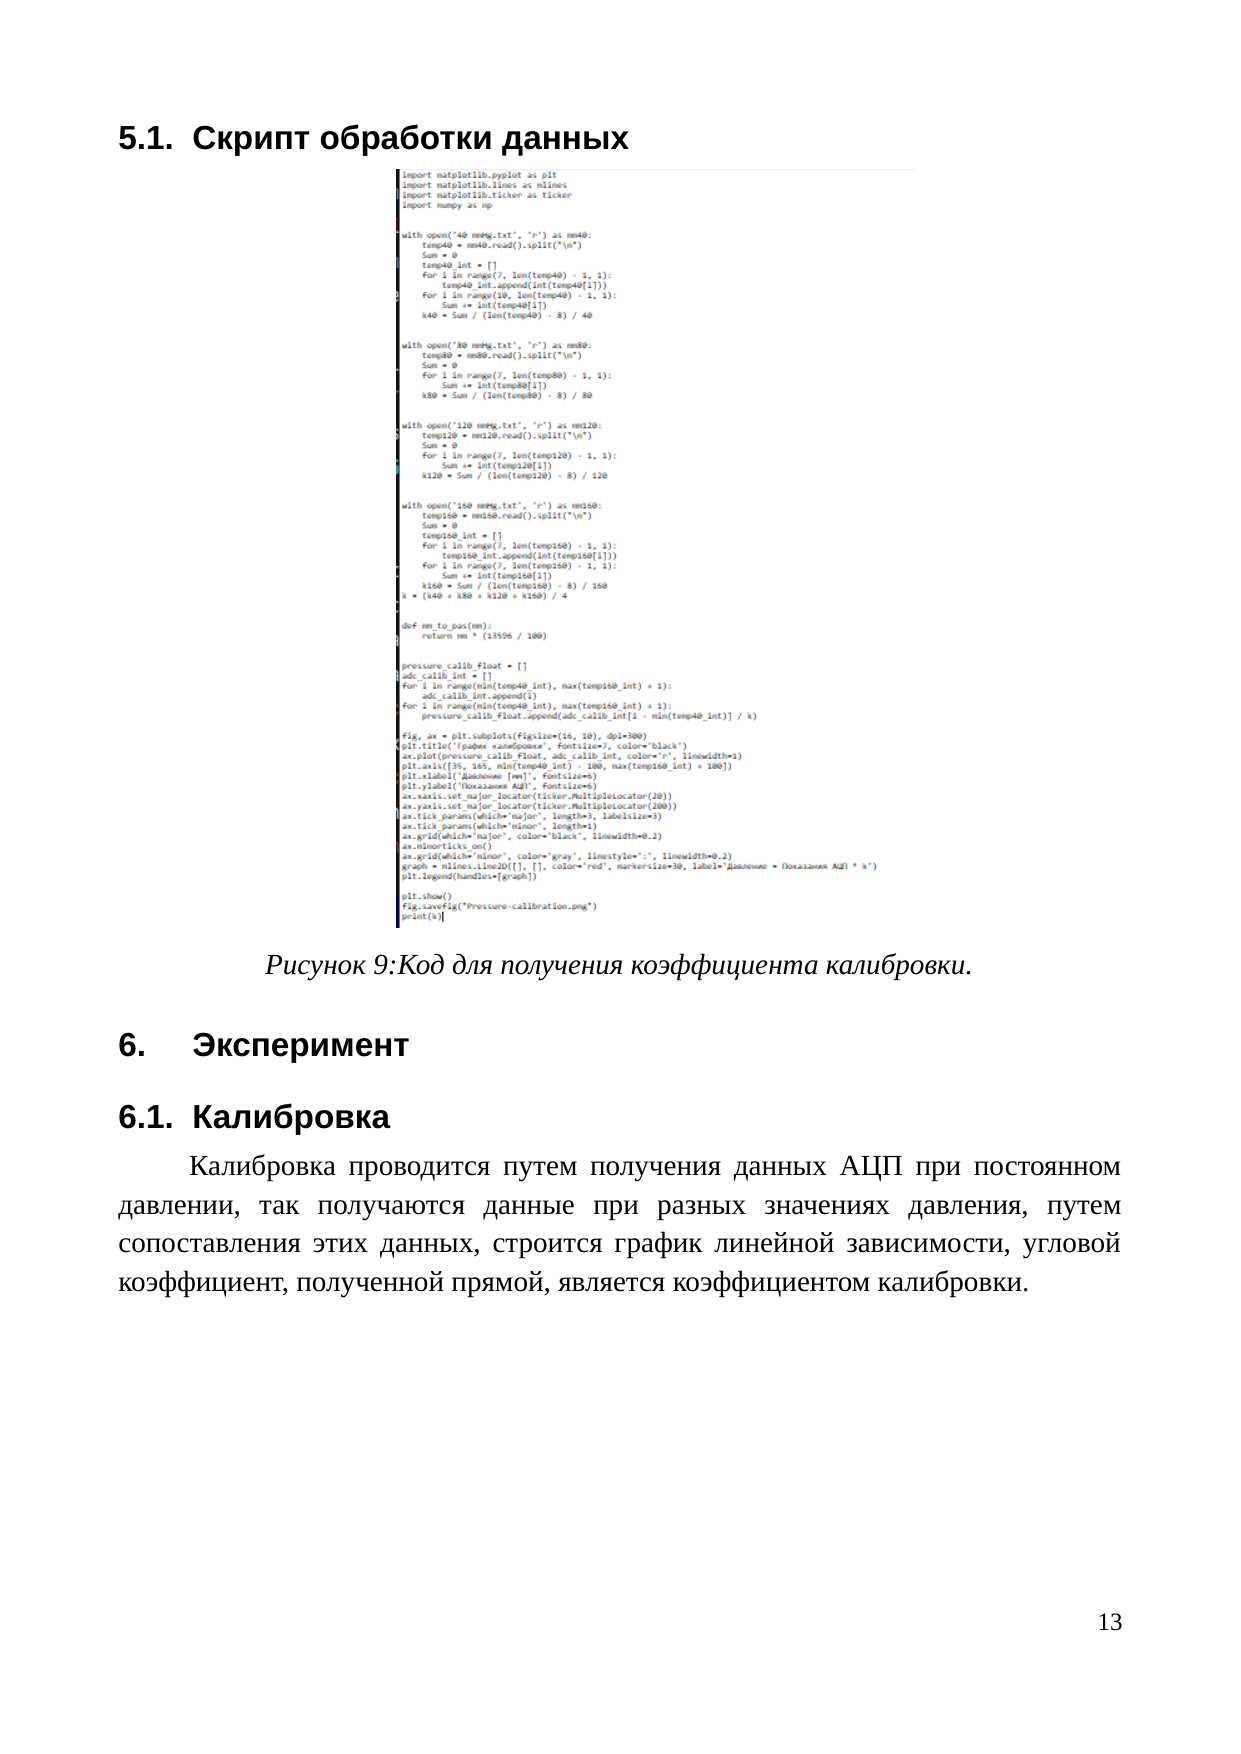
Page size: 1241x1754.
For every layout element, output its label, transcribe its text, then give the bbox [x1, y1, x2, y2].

subtitle Эксперимент [118, 1026, 1122, 1064]
text Рисунок 9:Код для получения коэффициента калибровки. [118, 947, 1122, 981]
picture [396, 169, 915, 928]
subtitle Калибровка [118, 1097, 1122, 1136]
text Калибровка проводится путем получения данных АЦП при постоянном давлении, так получаются данные при разных значениях давления, путем сопоставления этих данных, строится график линейной зависимости, угловой коэффициент, полученной прямой, является коэффициентом калибровки. [118, 1148, 1122, 1297]
subtitle Скрипт обработки данных [118, 118, 1122, 157]
